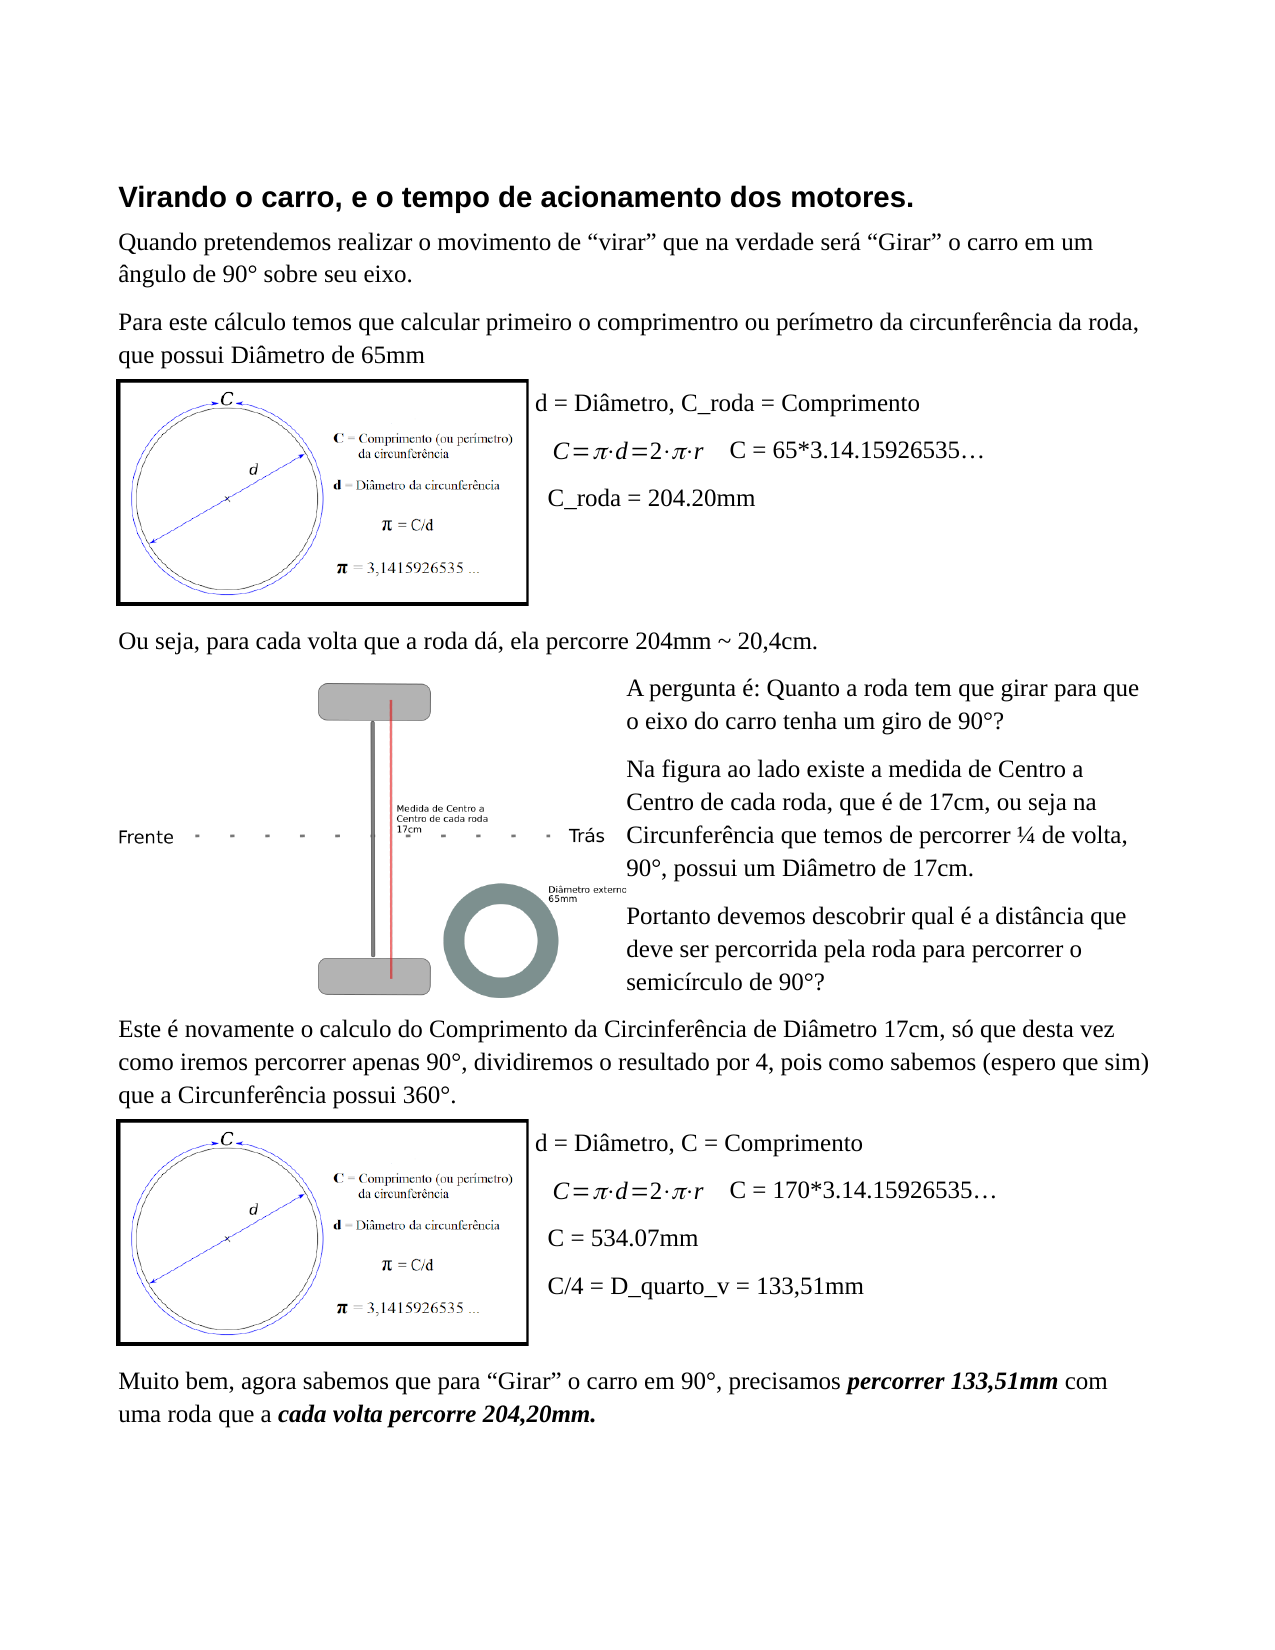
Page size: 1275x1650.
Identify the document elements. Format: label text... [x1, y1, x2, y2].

text Este é novamente o calculo do Comprimento da Circinferência de Diâmetro 17cm, só que desta vez como iremos percorrer apenas 90°, dividiremos o resultado por 4, pois como sabemos (espero que sim) que a Circunferência possui 360°. [118, 1014, 1157, 1109]
subtitle Virando o carro, e o tempo de acionamento dos motores. [118, 180, 1157, 214]
text C = 65*3.14.15926535… [529, 435, 1157, 464]
text Ou seja, para cada volta que a roda dá, ela percorre 204mm ~ 20,4cm. [118, 626, 1157, 654]
text d = Diâmetro, C = Comprimento [529, 1128, 1157, 1157]
picture [116, 1119, 529, 1346]
text Portanto devemos descobrir qual é a distância que deve ser percorrida pela roda para percorrer o semicírculo de 90°? [627, 901, 1157, 996]
picture [116, 379, 529, 606]
text C = 170*3.14.15926535… [529, 1176, 1157, 1204]
text Na figura ao lado existe a medida de Centro a Centro de cada roda, que é de 17cm, ou seja na Circunferência que temos de percorrer ¼ de volta, 90°, possui um Diâmetro de 17cm. [627, 754, 1157, 882]
text C/4 = D_quarto_v = 133,51mm [529, 1271, 1157, 1299]
text Para este cálculo temos que calcular primeiro o comprimentro ou perímetro da circunferência da roda, que possui Diâmetro de 65mm [118, 307, 1157, 369]
text C = 534.07mm [529, 1223, 1157, 1252]
text d = Diâmetro, C_roda = Comprimento [529, 388, 1157, 417]
text Muito bem, agora sabemos que para “Girar” o carro em 90°, precisamos percorrer 133,51mm com uma roda que a cada volta percorre 204,20mm. [118, 1366, 1157, 1428]
text A pergunta é: Quanto a roda tem que girar para que o eixo do carro tenha um giro de 90°? [118, 673, 1157, 735]
text C_roda = 204.20mm [529, 483, 1157, 512]
text Quando pretendemos realizar o movimento de “virar” que na verdade será “Girar” o carro em um ângulo de 90° sobre seu eixo. [118, 227, 1157, 288]
picture [119, 683, 627, 998]
